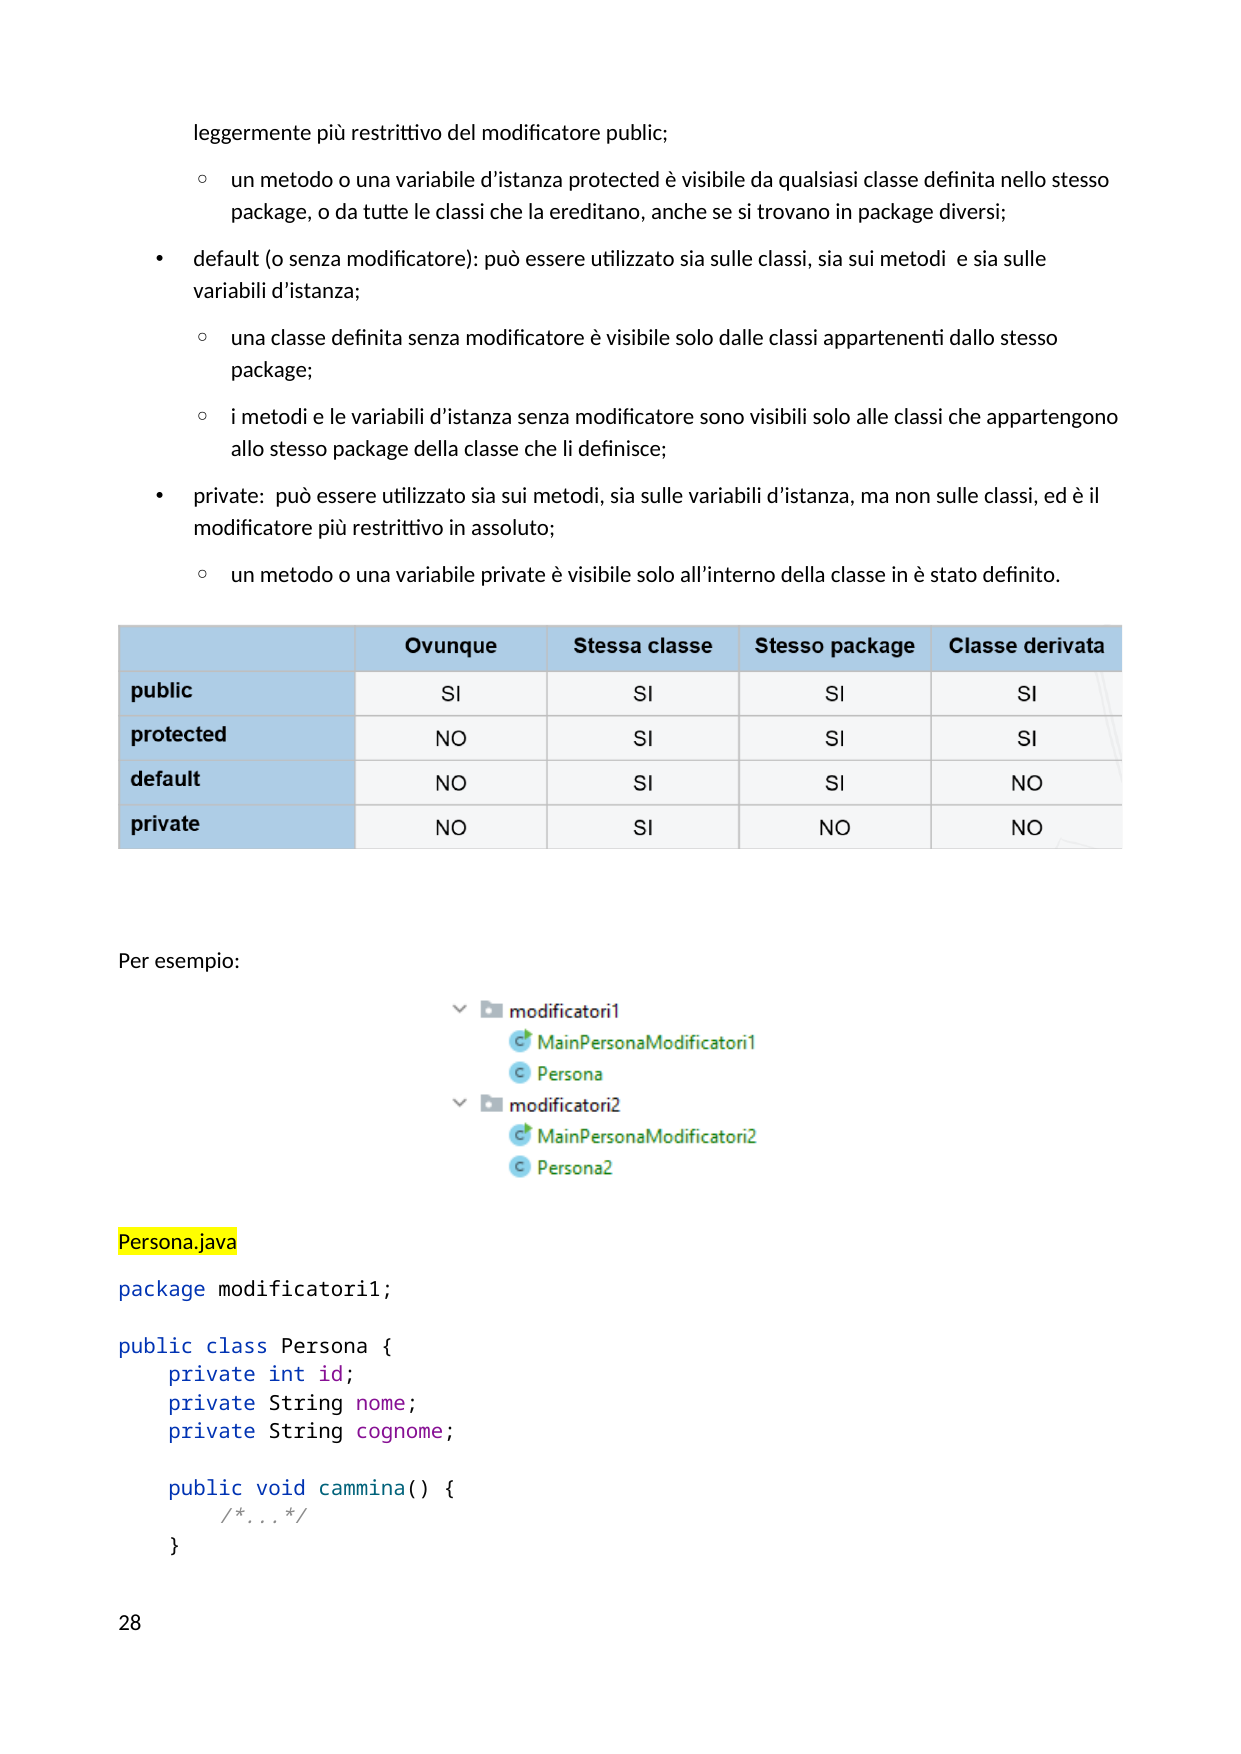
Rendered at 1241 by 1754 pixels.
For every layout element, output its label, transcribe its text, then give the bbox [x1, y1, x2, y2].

list un metodo o una variabile d’istanza protected è visibile da qualsiasi classe definita nello stesso package, o da tutte le classi che la ereditano, anche se si trovano in package diversi; [193, 165, 1122, 225]
list default (o senza modificatore): può essere utilizzato sia sulle classi, sia sui metodi e sia sulle variabili d’istanza; [156, 244, 1122, 304]
text Per esempio: [118, 946, 1122, 974]
list i metodi e le variabili d’istanza senza modificatore sono visibili solo alle classi che appartengono allo stesso package della classe che li definisce; [193, 402, 1122, 462]
list leggermente più restrittivo del modificatore public; [156, 118, 1122, 146]
text package modificatori1; public class Persona { private int id; private String nome; private String cognome; public void cammina() { /*...*/ } [118, 1274, 1122, 1558]
list una classe definita senza modificatore è visibile solo dalle classi appartenenti dallo stesso package; [193, 323, 1122, 383]
list un metodo o una variabile private è visibile solo all’interno della classe in è stato definito. [193, 560, 1122, 588]
list private: può essere utilizzato sia sui metodi, sia sulle variabili d’istanza, ma non sulle classi, ed è il modificatore più restrittivo in assoluto; [156, 481, 1122, 541]
text Persona.java [118, 1227, 1122, 1255]
picture [442, 993, 799, 1184]
picture [118, 624, 1123, 849]
